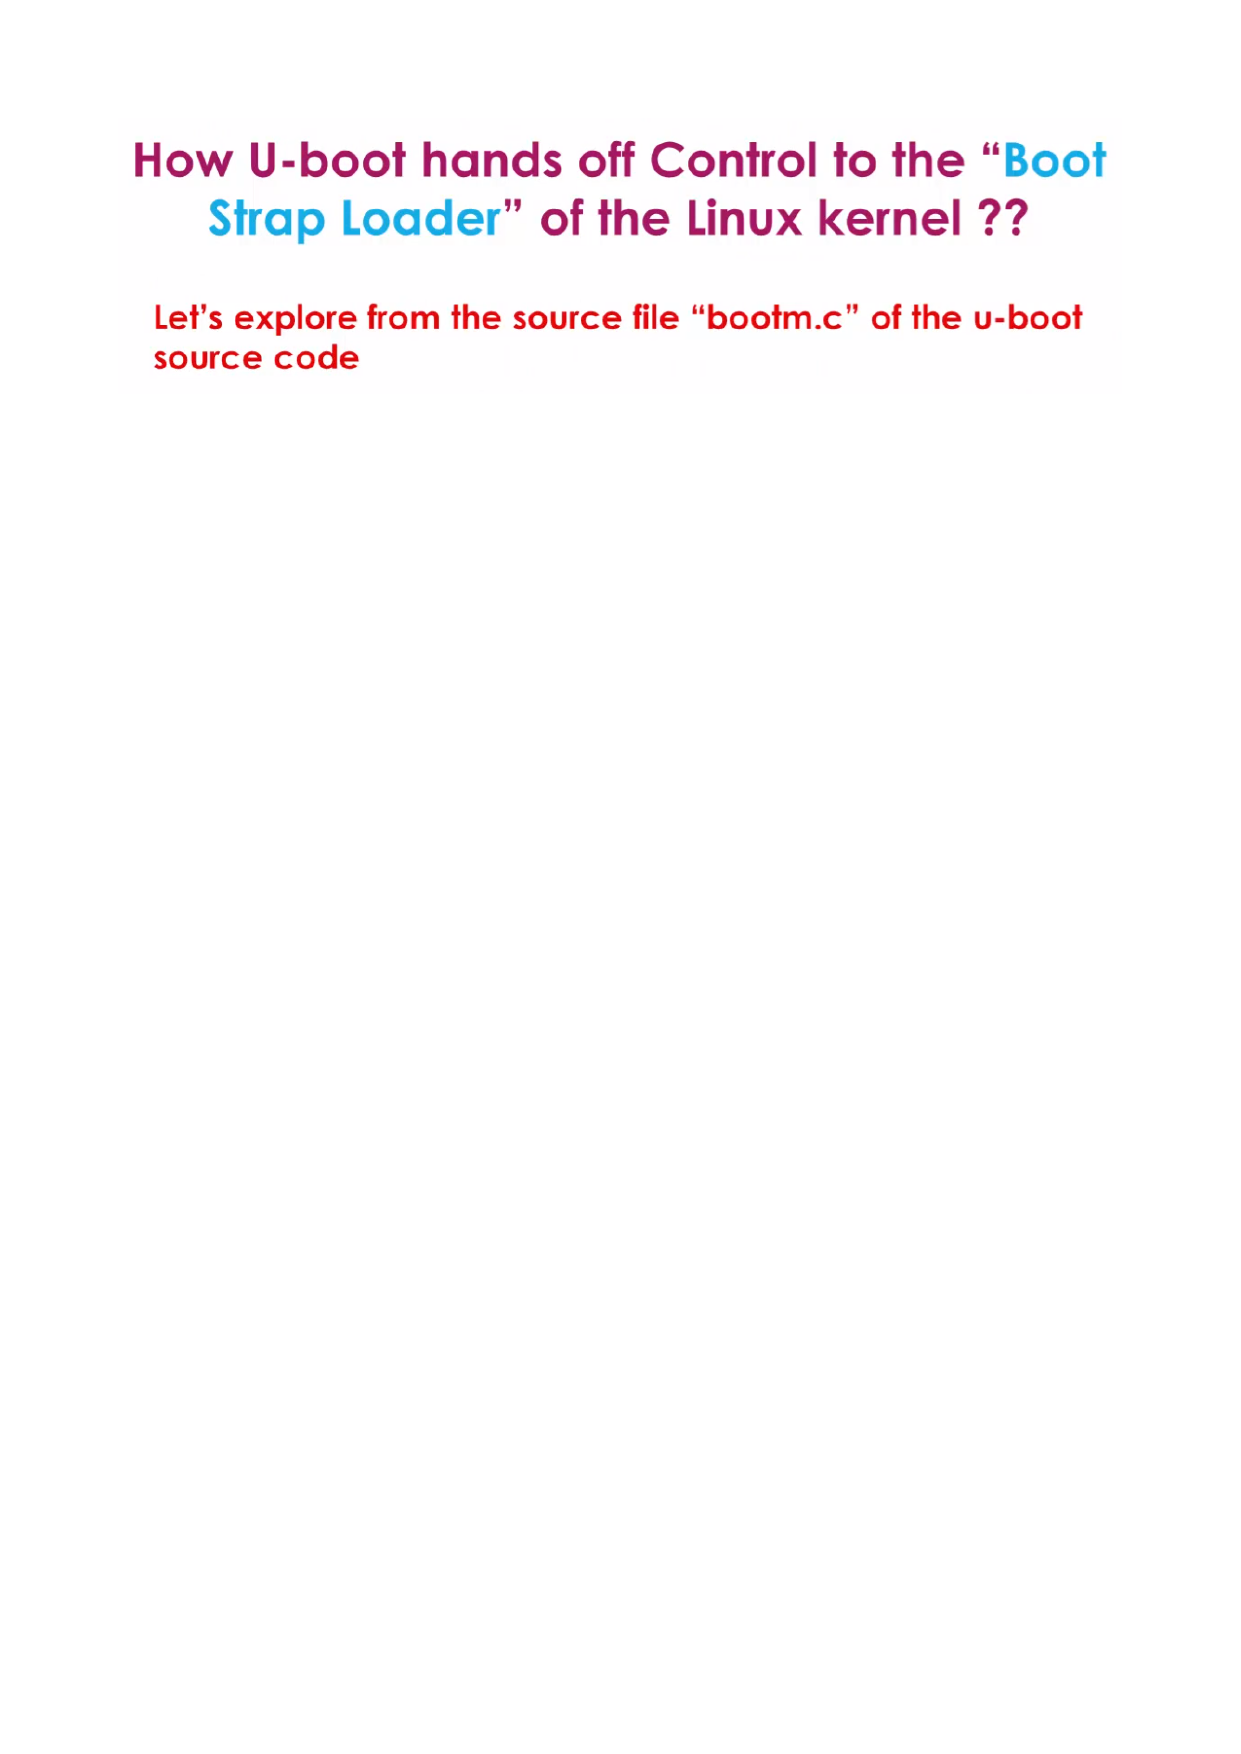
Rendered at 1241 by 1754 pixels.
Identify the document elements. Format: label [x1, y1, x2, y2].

picture [118, 118, 1123, 394]
